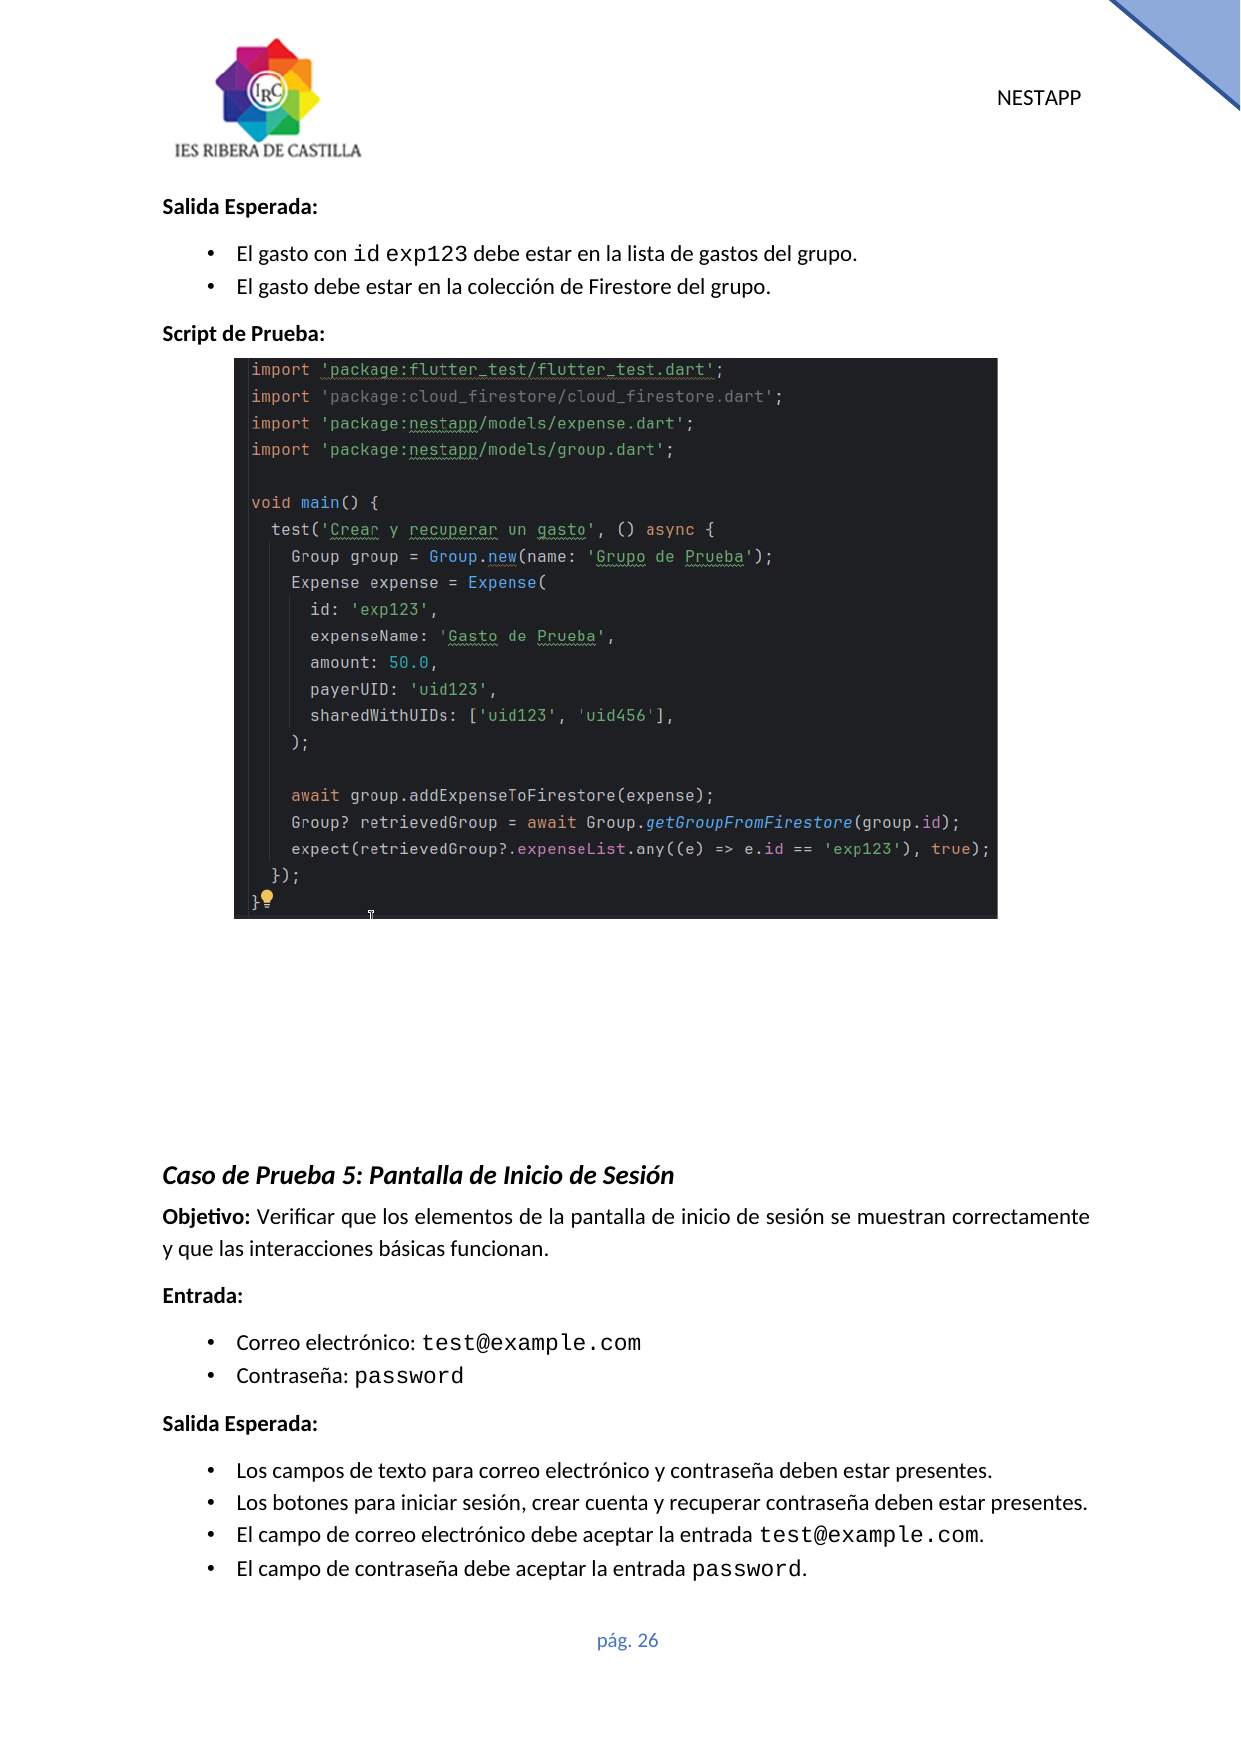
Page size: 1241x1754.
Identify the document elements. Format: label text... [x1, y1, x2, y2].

text Script de Prueba: [162, 319, 1093, 347]
list El campo de correo electrónico debe aceptar la entrada test@example.com. [207, 1521, 1093, 1550]
subtitle Caso de Prueba 5: Pantalla de Inicio de Sesión [162, 1158, 1093, 1191]
list El gasto debe estar en la colección de Firestore del grupo. [207, 272, 1093, 300]
list El gasto con id exp123 debe estar en la lista de gastos del grupo. [207, 239, 1093, 268]
picture [234, 358, 998, 919]
picture [173, 29, 366, 164]
list Los botones para iniciar sesión, crear cuenta y recuperar contraseña deben estar presentes. [207, 1488, 1093, 1516]
text Objetivo: Verificar que los elementos de la pantalla de inicio de sesión se muestran correctamente y que las interacciones básicas funcionan. [162, 1202, 1093, 1262]
text Entrada: [162, 1281, 1093, 1309]
list Correo electrónico: test@example.com [207, 1328, 1093, 1357]
text Salida Esperada: [162, 192, 1093, 220]
list El campo de contraseña debe aceptar la entrada password. [207, 1554, 1093, 1583]
text Salida Esperada: [162, 1409, 1093, 1437]
list Los campos de texto para correo electrónico y contraseña deben estar presentes. [207, 1456, 1093, 1484]
list Contraseña: password [207, 1361, 1093, 1391]
